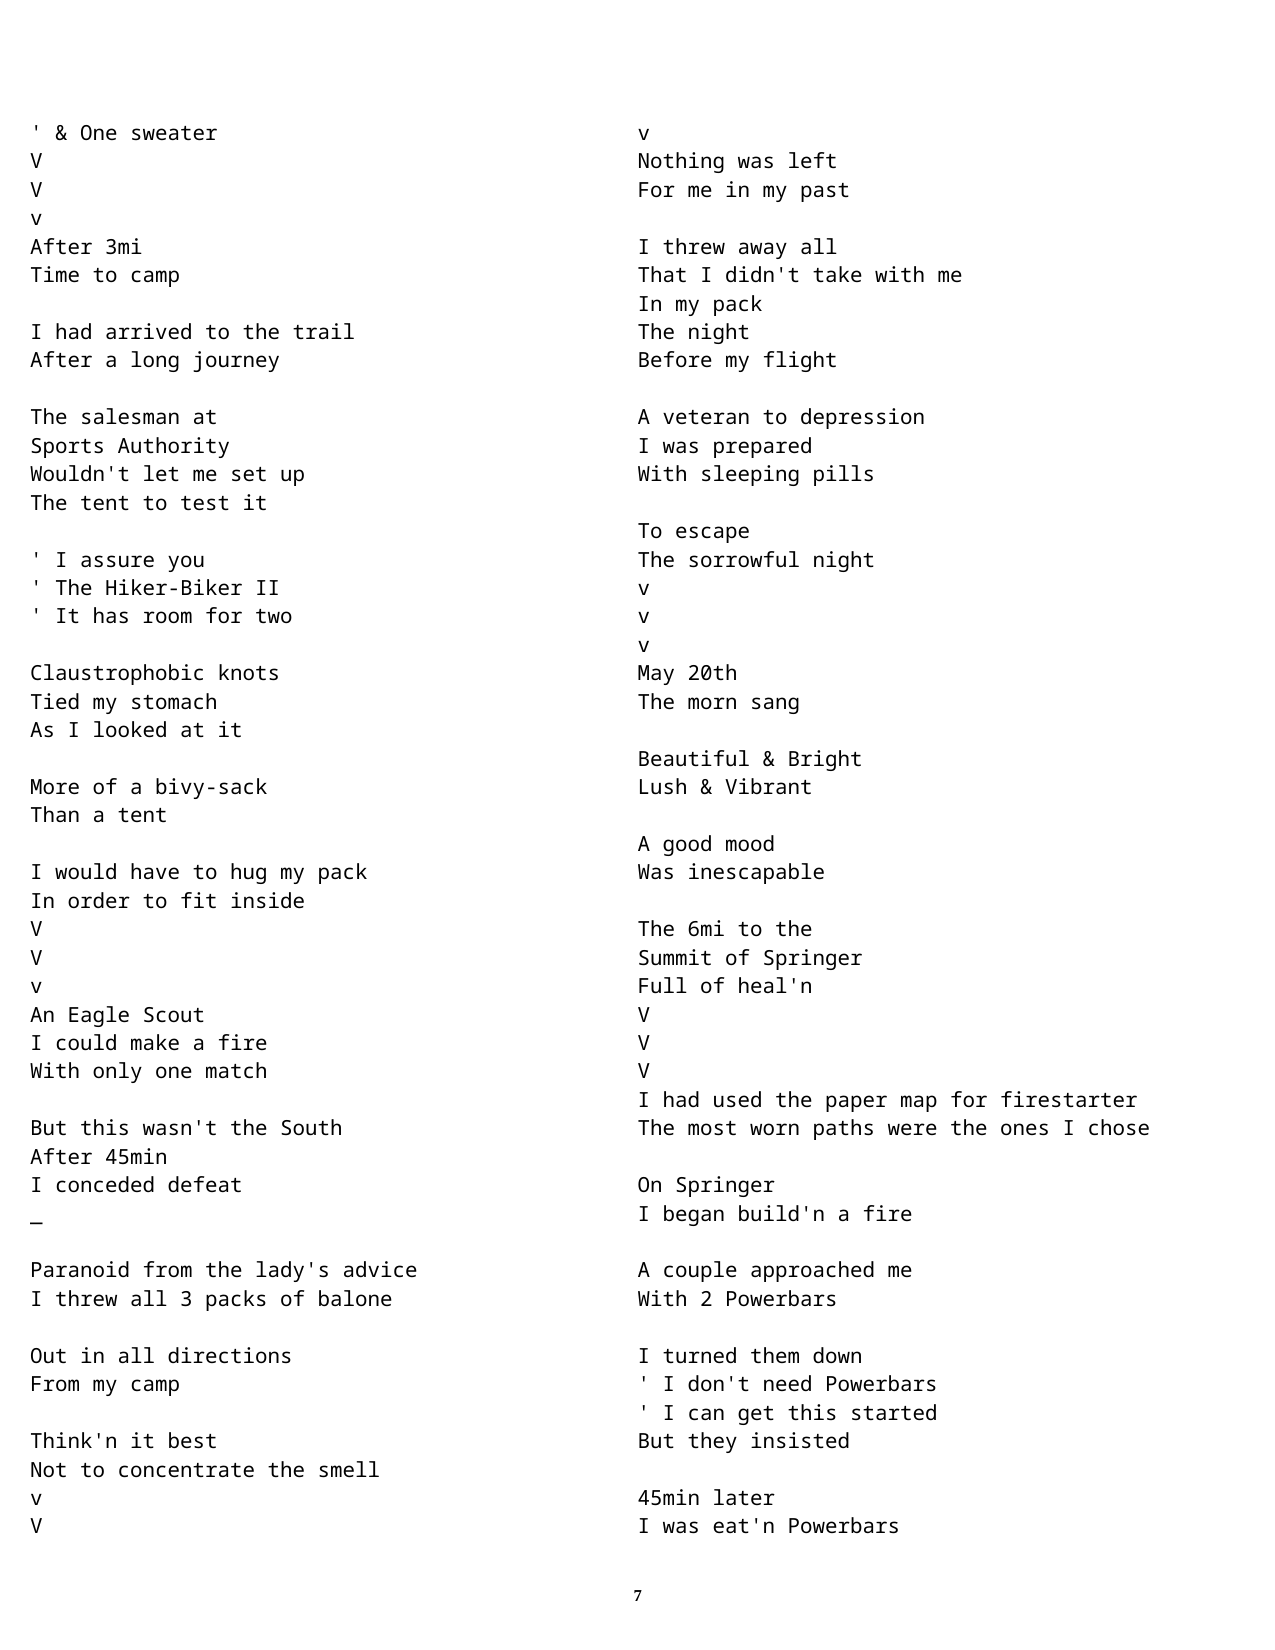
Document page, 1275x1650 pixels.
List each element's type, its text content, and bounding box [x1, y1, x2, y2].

text _ [30, 1199, 637, 1227]
text ' The Hiker-Biker II [30, 573, 637, 602]
text V [30, 914, 637, 943]
text Full of heal'n [637, 971, 1245, 1000]
text I could make a fire [30, 1028, 637, 1057]
text The most worn paths were the ones I chose [637, 1113, 1245, 1142]
text v [30, 971, 637, 1000]
text V [30, 943, 637, 971]
text To escape [637, 516, 1245, 545]
text V [30, 175, 637, 203]
text Beautiful & Bright [637, 744, 1245, 772]
text ' I don't need Powerbars [637, 1369, 1245, 1398]
text From my camp [30, 1369, 637, 1398]
text The sorrowful night [637, 545, 1245, 573]
text But they insisted [637, 1426, 1245, 1455]
text I threw all 3 packs of balone [30, 1284, 637, 1312]
text Paranoid from the lady's advice [30, 1256, 637, 1284]
text Nothing was left [637, 147, 1245, 175]
text V [637, 1000, 1245, 1028]
text ' It has room for two [30, 602, 637, 630]
text Lush & Vibrant [637, 772, 1245, 801]
text Was inescapable [637, 857, 1245, 886]
text Not to concentrate the smell [30, 1455, 637, 1483]
text May 20th [637, 658, 1245, 687]
text Claustrophobic knots [30, 658, 637, 687]
text On Springer [637, 1170, 1245, 1199]
text Tied my stomach [30, 687, 637, 715]
text ' I can get this started [637, 1398, 1245, 1426]
text V [637, 1057, 1245, 1085]
text ' & One sweater [30, 118, 637, 147]
text I had arrived to the trail [30, 317, 637, 346]
text I conceded defeat [30, 1170, 637, 1199]
text With sleeping pills [637, 459, 1245, 488]
text The salesman at [30, 402, 637, 431]
text Summit of Springer [637, 943, 1245, 971]
text Sports Authority [30, 431, 637, 459]
text As I looked at it [30, 715, 637, 744]
text Than a tent [30, 801, 637, 829]
text But this wasn't the South [30, 1113, 637, 1142]
text With only one match [30, 1057, 637, 1085]
text A couple approached me [637, 1256, 1245, 1284]
text The night [637, 317, 1245, 346]
text Wouldn't let me set up [30, 459, 637, 488]
text Think'n it best [30, 1426, 637, 1455]
text v [30, 203, 637, 232]
text v [30, 1483, 637, 1512]
text With 2 Powerbars [637, 1284, 1245, 1312]
text For me in my past [637, 175, 1245, 203]
text v [637, 573, 1245, 602]
text After a long journey [30, 346, 637, 374]
text V [637, 1028, 1245, 1057]
text 45min later [637, 1483, 1245, 1512]
text I had used the paper map for firestarter [637, 1085, 1245, 1113]
text Out in all directions [30, 1341, 637, 1369]
text v [637, 630, 1245, 658]
text The 6mi to the [637, 914, 1245, 943]
text v [637, 118, 1245, 147]
text More of a bivy-sack [30, 772, 637, 801]
text v [637, 602, 1245, 630]
text Before my flight [637, 346, 1245, 374]
text After 3mi [30, 232, 637, 260]
text A veteran to depression [637, 402, 1245, 431]
text In order to fit inside [30, 886, 637, 914]
text I turned them down [637, 1341, 1245, 1369]
text I threw away all [637, 232, 1245, 260]
text The tent to test it [30, 488, 637, 516]
text In my pack [637, 289, 1245, 317]
text I was eat'n Powerbars [637, 1512, 1245, 1540]
text After 45min [30, 1142, 637, 1170]
text Time to camp [30, 260, 637, 289]
text I began build'n a fire [637, 1199, 1245, 1227]
text The morn sang [637, 687, 1245, 715]
text ' I assure you [30, 545, 637, 573]
text V [30, 1512, 637, 1540]
text An Eagle Scout [30, 1000, 637, 1028]
text A good mood [637, 829, 1245, 857]
text V [30, 147, 637, 175]
text I was prepared [637, 431, 1245, 459]
text That I didn't take with me [637, 260, 1245, 289]
text I would have to hug my pack [30, 857, 637, 886]
